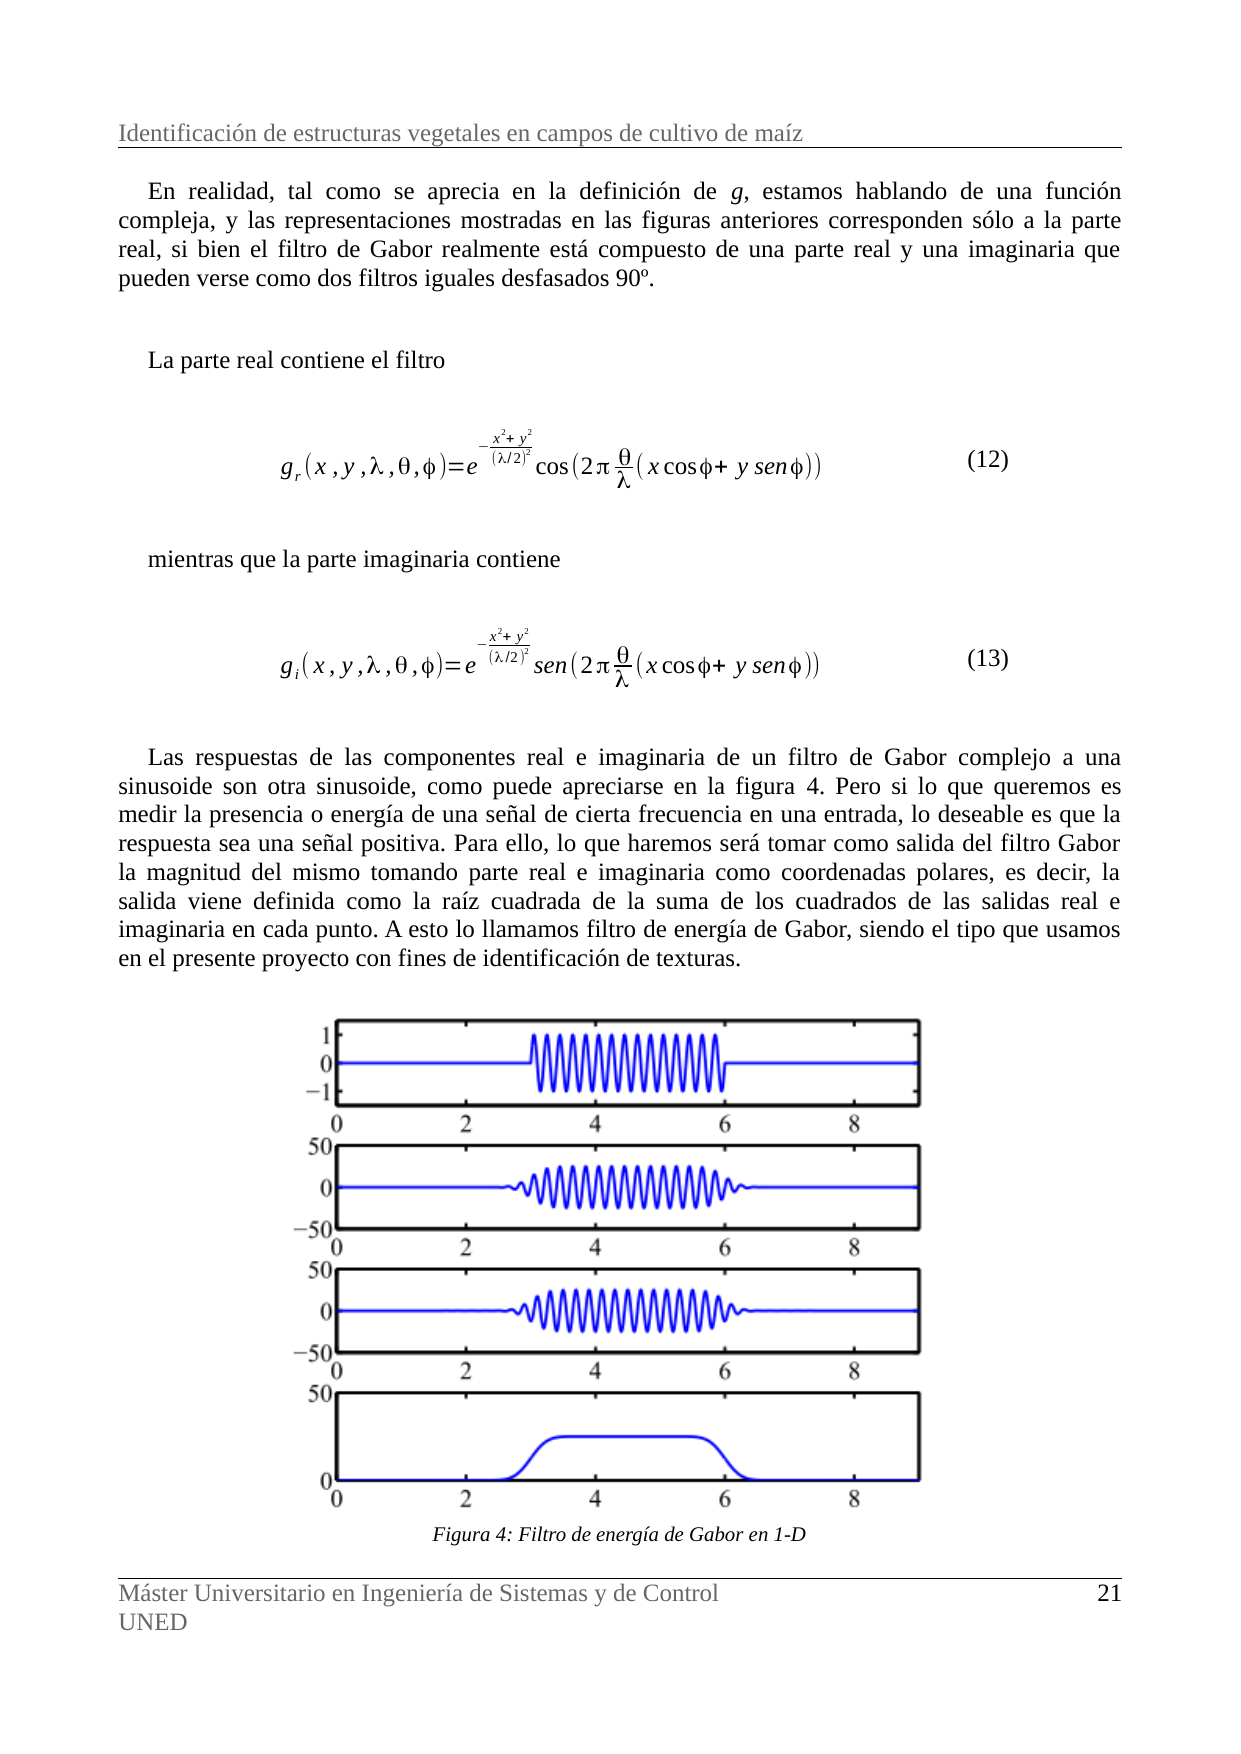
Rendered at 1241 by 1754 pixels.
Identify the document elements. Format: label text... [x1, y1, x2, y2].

text mientras que la parte imaginaria contiene [118, 544, 1122, 572]
text Las respuestas de las componentes real e imaginaria de un filtro de Gabor complejo a una sinusoide son otra sinusoide, como puede apreciarse en la figura 4. Pero si lo que queremos es medir la presencia o energía de una señal de cierta frecuencia en una entrada, lo deseable es que la respuesta sea una señal positiva. Para ello, lo que haremos será tomar como salida del filtro Gabor la magnitud del mismo tomando parte real e imaginaria como coordenadas polares, es decir, la salida viene definida como la raíz cuadrada de la suma de los cuadrados de las salidas real e imaginaria en cada punto. A esto lo llamamos filtro de energía de Gabor, siendo el tipo que usamos en el presente proyecto con fines de identificación de texturas. [118, 742, 1122, 972]
text Figura 4: Filtro de energía de Gabor en 1-D [291, 1523, 949, 1546]
text La parte real contiene el filtro [118, 345, 1122, 374]
text En realidad, tal como se aprecia en la definición de g, estamos hablando de una función compleja, y las representaciones mostradas en las figuras anteriores corresponden sólo a la parte real, si bien el filtro de Gabor realmente está compuesto de una parte real y una imaginaria que pueden verse como dos filtros iguales desfasados 90º. [118, 176, 1122, 291]
picture [291, 997, 950, 1523]
text (12) [118, 428, 1122, 490]
text (13) [118, 626, 1122, 688]
